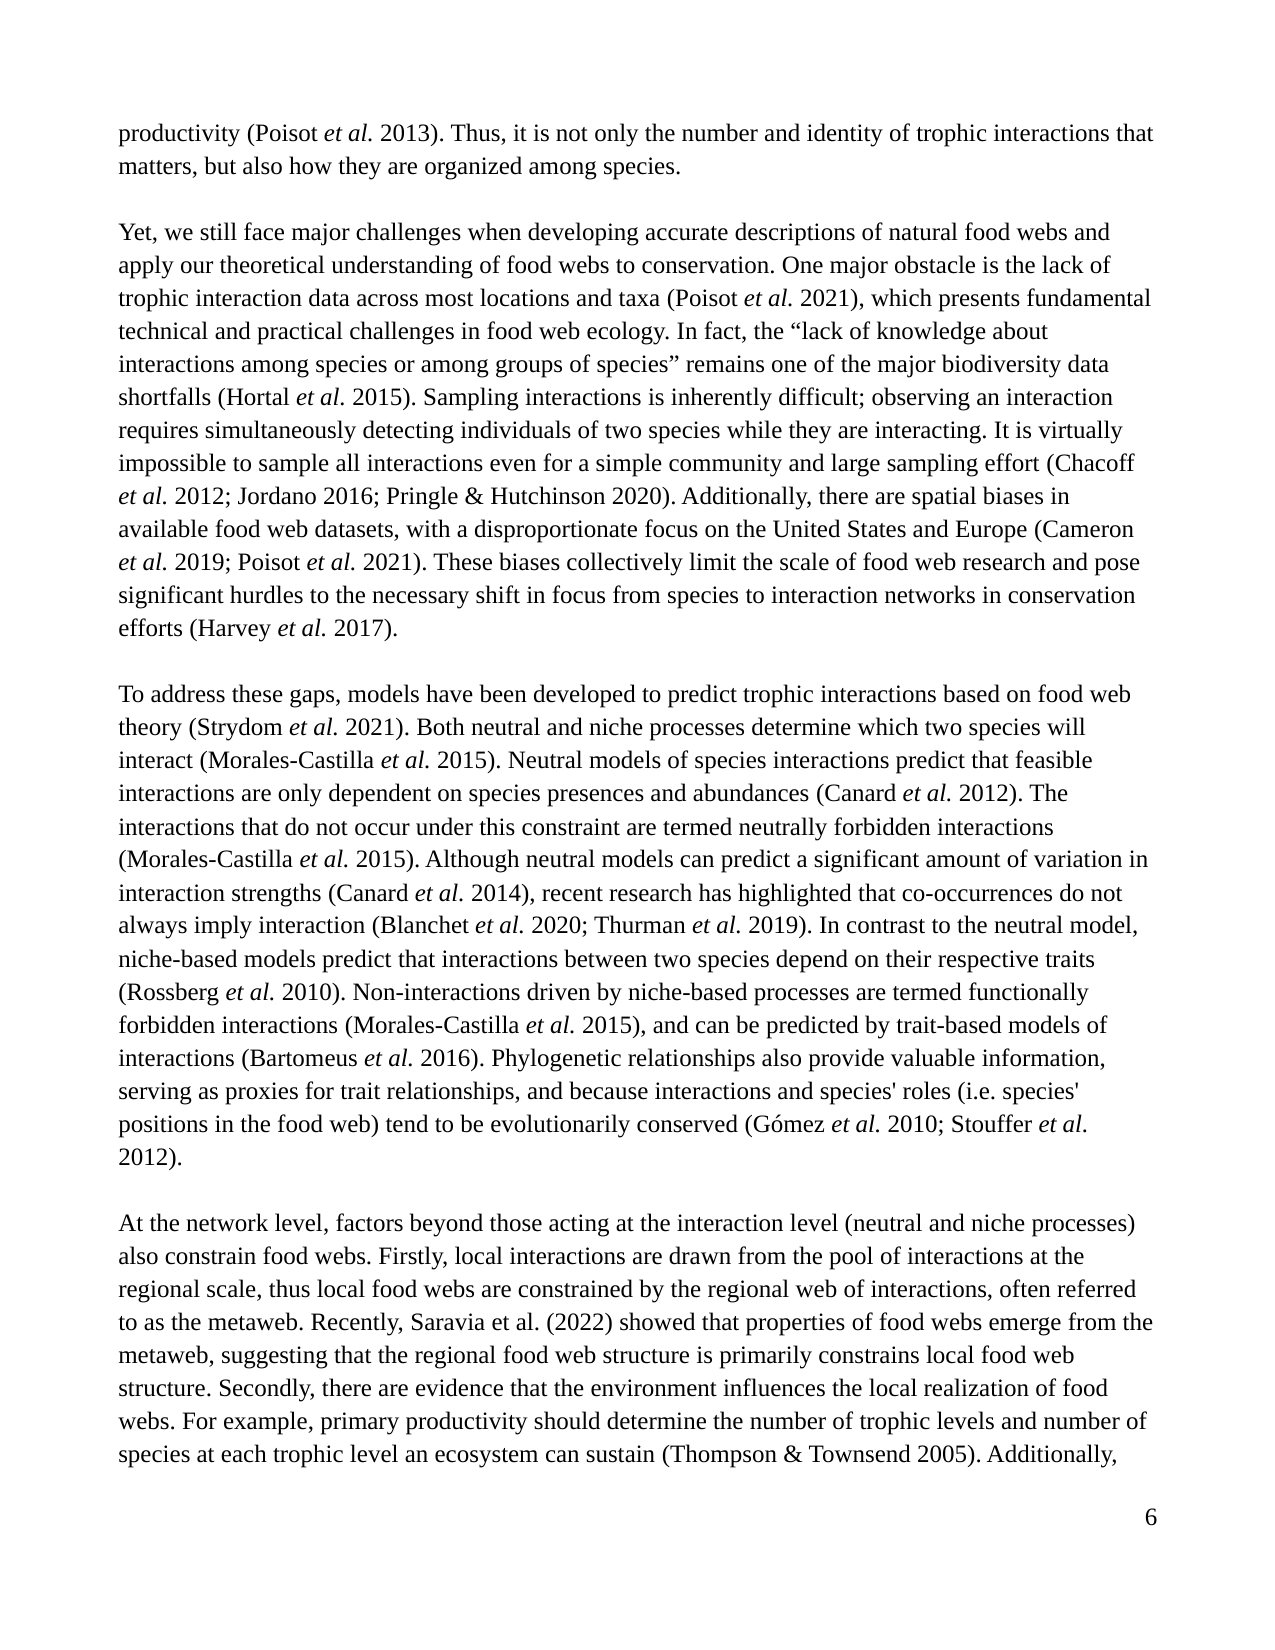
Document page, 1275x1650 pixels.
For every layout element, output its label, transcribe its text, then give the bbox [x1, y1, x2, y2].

text Yet, we still face major challenges when developing accurate descriptions of natural food webs and apply our theoretical understanding of food webs to conservation. One major obstacle is the lack of trophic interaction data across most locations and taxa (Poisot et al. 2021), which presents fundamental technical and practical challenges in food web ecology. In fact, the “lack of knowledge about interactions among species or among groups of species” remains one of the major biodiversity data shortfalls (Hortal et al. 2015). Sampling interactions is inherently difficult; observing an interaction requires simultaneously detecting individuals of two species while they are interacting. It is virtually impossible to sample all interactions even for a simple community and large sampling effort (Chacoff et al. 2012; Jordano 2016; Pringle & Hutchinson 2020). Additionally, there are spatial biases in available food web datasets, with a disproportionate focus on the United States and Europe (Cameron et al. 2019; Poisot et al. 2021). These biases collectively limit the scale of food web research and pose significant hurdles to the necessary shift in focus from species to interaction networks in conservation efforts (Harvey et al. 2017). [118, 217, 1157, 642]
text At the network level, factors beyond those acting at the interaction level (neutral and niche processes) also constrain food webs. Firstly, local interactions are drawn from the pool of interactions at the regional scale, thus local food webs are constrained by the regional web of interactions, often referred to as the metaweb. Recently, Saravia et al. (2022) showed that properties of food webs emerge from the metaweb, suggesting that the regional food web structure is primarily constrains local food web structure. Secondly, there are evidence that the environment influences the local realization of food webs. For example, primary productivity should determine the number of trophic levels and number of species at each trophic level an ecosystem can sustain (Thompson & Townsend 2005). Additionally, [118, 1208, 1157, 1468]
text productivity (Poisot et al. 2013). Thus, it is not only the number and identity of trophic interactions that matters, but also how they are organized among species. [118, 118, 1157, 180]
text To address these gaps, models have been developed to predict trophic interactions based on food web theory (Strydom et al. 2021). Both neutral and niche processes determine which two species will interact (Morales-Castilla et al. 2015). Neutral models of species interactions predict that feasible interactions are only dependent on species presences and abundances (Canard et al. 2012). The interactions that do not occur under this constraint are termed neutrally forbidden interactions (Morales-Castilla et al. 2015). Although neutral models can predict a significant amount of variation in interaction strengths (Canard et al. 2014), recent research has highlighted that co-occurrences do not always imply interaction (Blanchet et al. 2020; Thurman et al. 2019). In contrast to the neutral model, niche-based models predict that interactions between two species depend on their respective traits (Rossberg et al. 2010). Non-interactions driven by niche-based processes are termed functionally forbidden interactions (Morales-Castilla et al. 2015), and can be predicted by trait-based models of interactions (Bartomeus et al. 2016). Phylogenetic relationships also provide valuable information, serving as proxies for trait relationships, and because interactions and species' roles (i.e. species' positions in the food web) tend to be evolutionarily conserved (Gómez et al. 2010; Stouffer et al. 2012). [118, 679, 1157, 1171]
